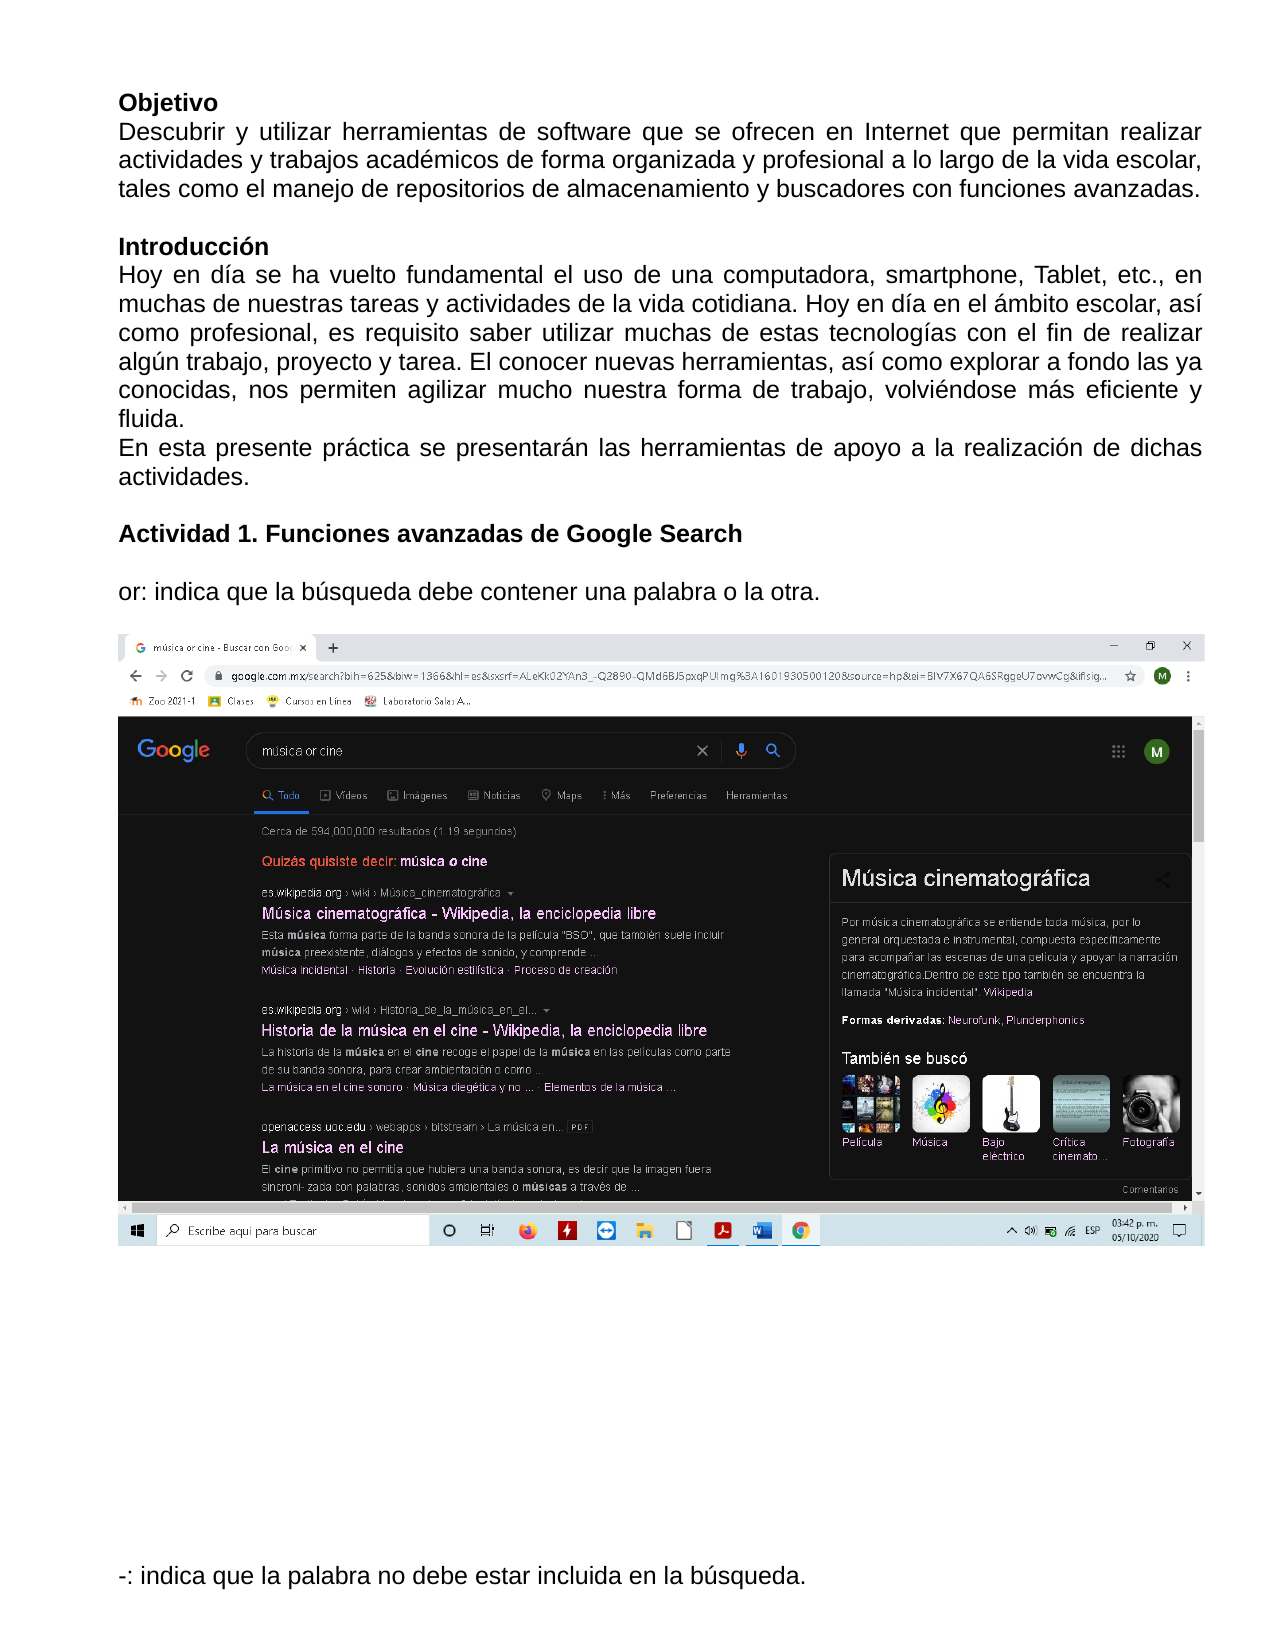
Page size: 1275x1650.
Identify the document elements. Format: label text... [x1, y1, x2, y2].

text Hoy en día se ha vuelto fundamental el uso de una computadora, smartphone, Tablet, etc., en muchas de nuestras tareas y actividades de la vida cotidiana. Hoy en día en el ámbito escolar, así como profesional, es requisito saber utilizar muchas de estas tecnologías con el fin de realizar algún trabajo, proyecto y tarea. El conocer nuevas herramientas, así como explorar a fondo las ya conocidas, nos permiten agilizar mucho nuestra forma de trabajo, volviéndose más eficiente y fluida. [118, 260, 1205, 433]
text En esta presente práctica se presentarán las herramientas de apoyo a la realización de dichas actividades. [118, 433, 1205, 490]
text Descubrir y utilizar herramientas de software que se ofrecen en Internet que permitan realizar actividades y trabajos académicos de forma organizada y profesional a lo largo de la vida escolar, tales como el manejo de repositorios de almacenamiento y buscadores con funciones avanzadas. [118, 117, 1205, 203]
text or: indica que la búsqueda debe contener una palabra o la otra. [118, 577, 1205, 605]
text Actividad 1. Funciones avanzadas de Google Search [118, 519, 1205, 548]
text Introducción [118, 232, 1205, 260]
text Objetivo [118, 88, 1205, 117]
text -: indica que la palabra no debe estar incluida en la búsqueda. [118, 1561, 1205, 1590]
